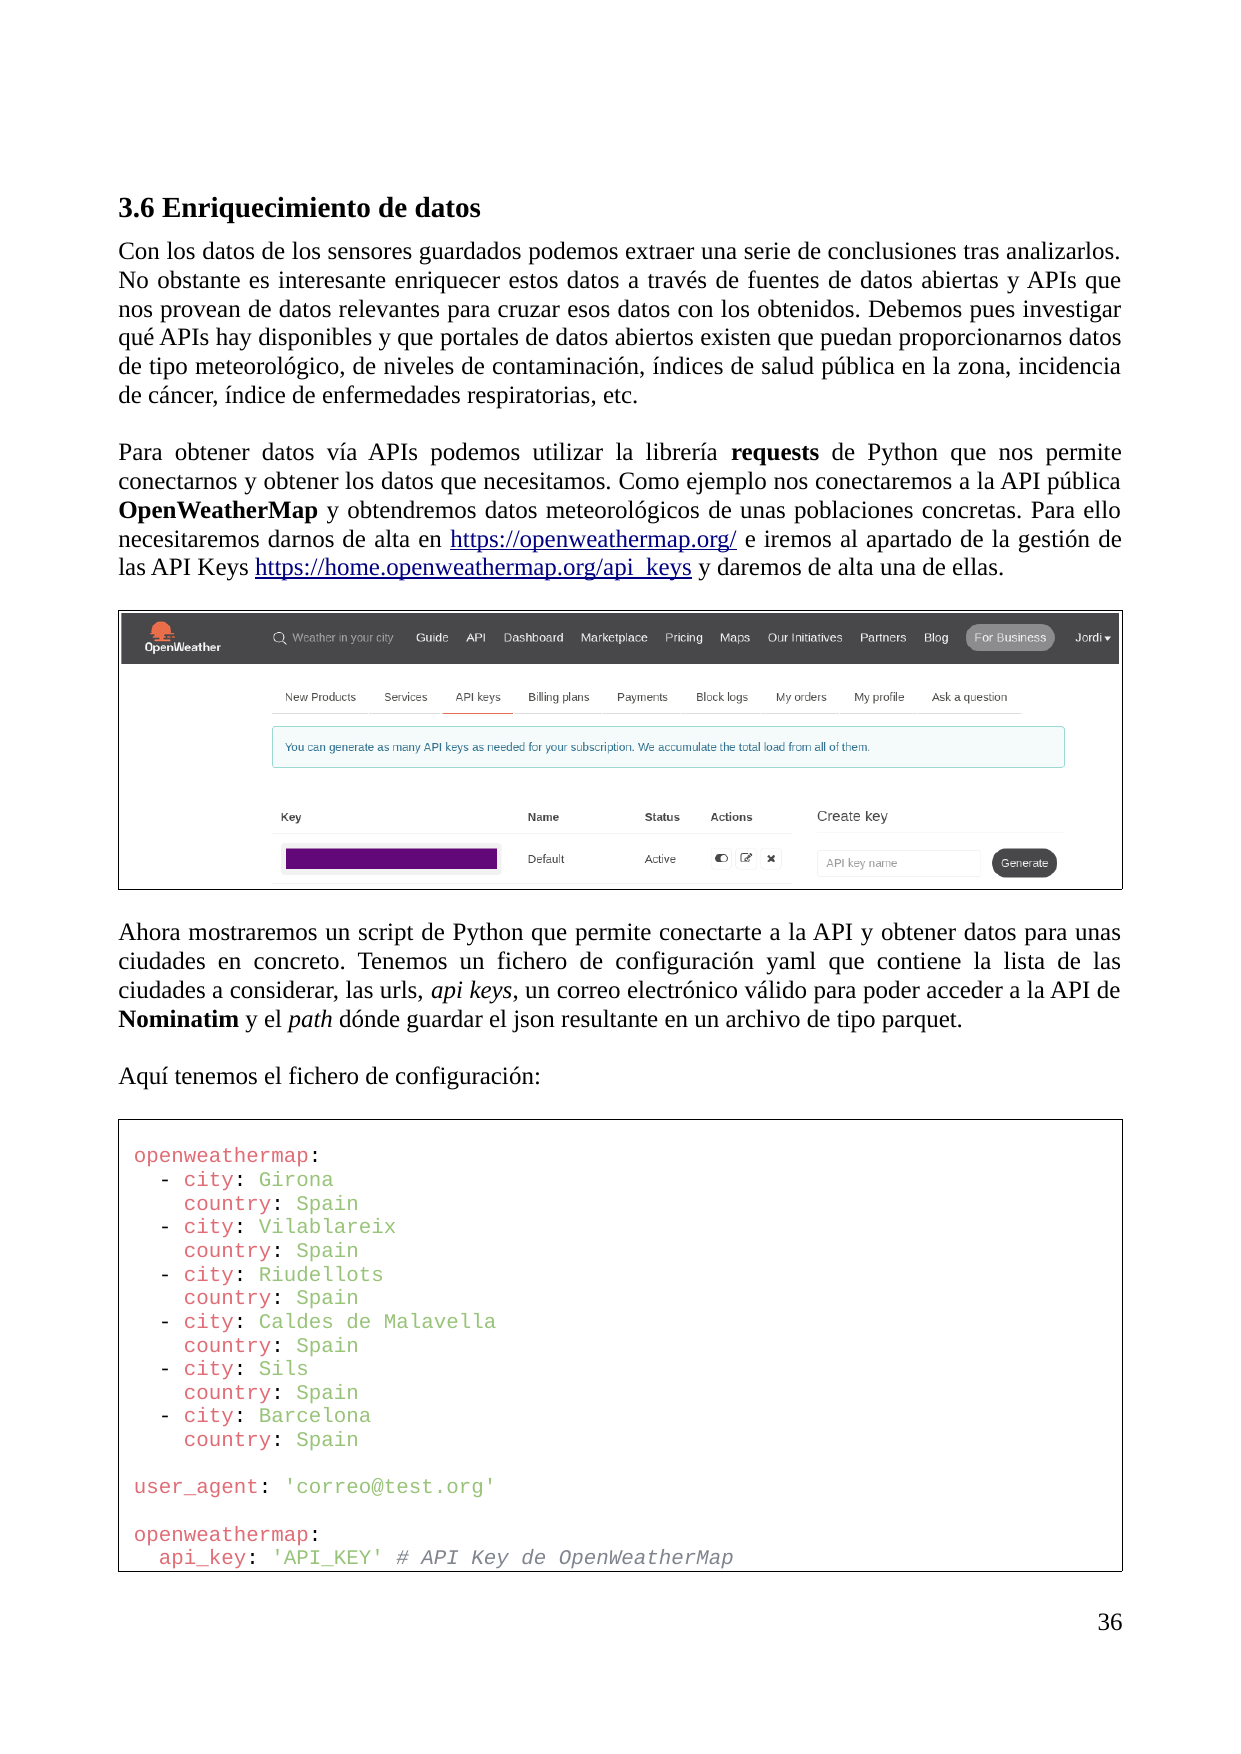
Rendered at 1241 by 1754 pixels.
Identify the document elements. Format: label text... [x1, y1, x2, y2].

text Con los datos de los sensores guardados podemos extraer una serie de conclusiones tras analizarlos. No obstante es interesante enriquecer estos datos a través de fuentes de datos abiertas y APIs que nos provean de datos relevantes para cruzar esos datos con los obtenidos. Debemos pues investigar qué APIs hay disponibles y que portales de datos abiertos existen que puedan proporcionarnos datos de tipo meteorológico, de niveles de contaminación, índices de salud pública en la zona, incidencia de cáncer, índice de enfermedades respiratorias, etc. [118, 236, 1122, 409]
text - city: Sils [119, 1355, 1122, 1379]
picture [121, 613, 1119, 886]
text - city: Caldes de Malavella [119, 1308, 1122, 1331]
text country: Spain [119, 1379, 1122, 1402]
text country: Spain [119, 1331, 1122, 1355]
text - city: Riudellots [119, 1261, 1122, 1284]
text Ahora mostraremos un script de Python que permite conectarte a la API y obtener datos para unas ciudades en concreto. Tenemos un fichero de configuración yaml que contiene la lista de las ciudades a considerar, las urls, api keys, un correo electrónico válido para poder acceder a la API de Nominatim y el path dónde guardar el json resultante en un archivo de tipo parquet. [118, 917, 1122, 1032]
text - city: Girona [119, 1166, 1122, 1189]
subtitle 3.6 Enriquecimiento de datos [118, 190, 1122, 224]
text country: Spain [119, 1284, 1122, 1308]
text api_key: 'API_KEY' # API Key de OpenWeatherMap [119, 1544, 1122, 1571]
text country: Spain [119, 1237, 1122, 1261]
text Aquí tenemos el fichero de configuración: [118, 1061, 1122, 1090]
text country: Spain [119, 1426, 1122, 1453]
text - city: Vilablareix [119, 1213, 1122, 1237]
text - city: Barcelona [119, 1402, 1122, 1426]
text user_agent: 'correo@test.org' [119, 1473, 1122, 1500]
text Para obtener datos vía APIs podemos utilizar la librería requests de Python que nos permite conectarnos y obtener los datos que necesitamos. Como ejemplo nos conectaremos a la API pública OpenWeatherMap y obtendremos datos meteorológicos de unas poblaciones concretas. Para ello necesitaremos darnos de alta en https://openweathermap.org/ e iremos al apartado de la gestión de las API Keys https://home.openweathermap.org/api_keys y daremos de alta una de ellas. [118, 437, 1122, 581]
text openweathermap: [119, 1142, 1122, 1166]
text openweathermap: [119, 1521, 1122, 1544]
text country: Spain [119, 1189, 1122, 1213]
